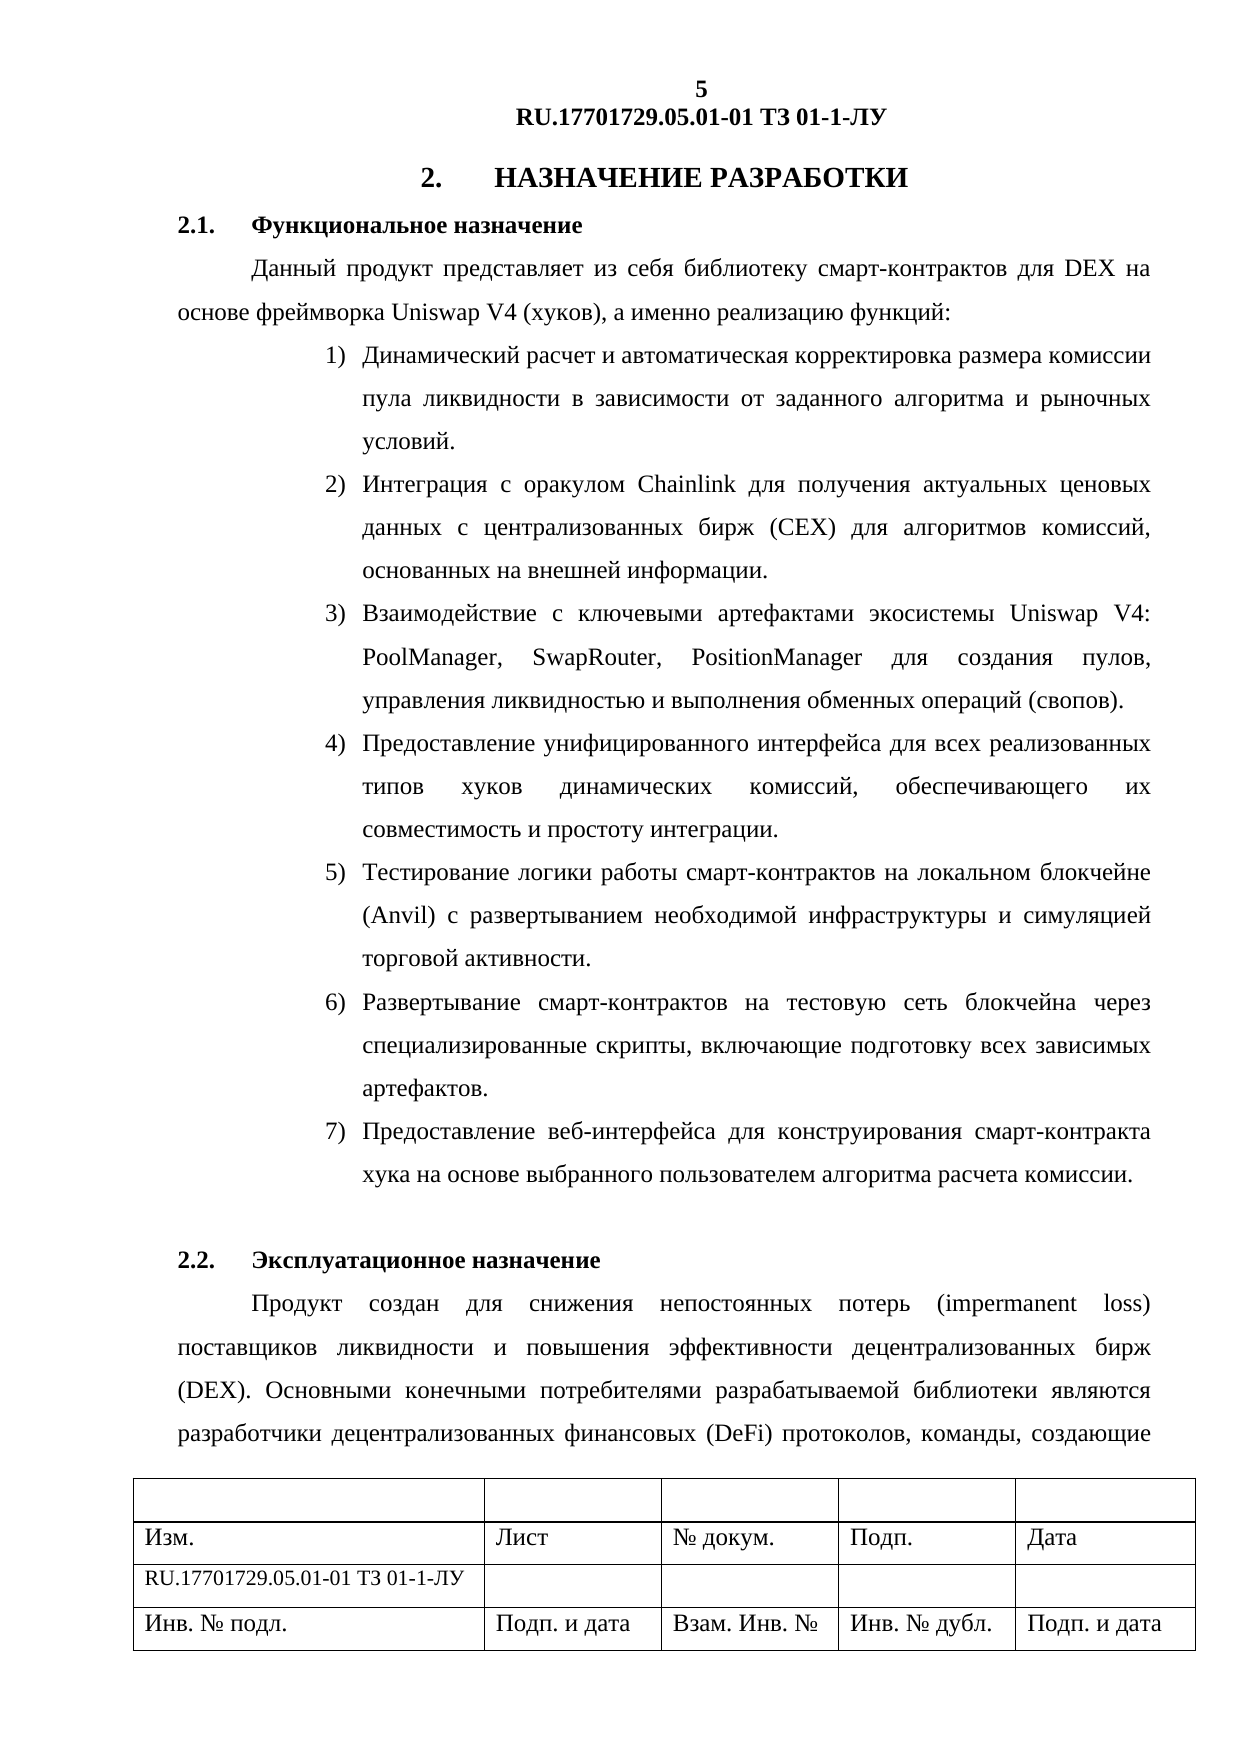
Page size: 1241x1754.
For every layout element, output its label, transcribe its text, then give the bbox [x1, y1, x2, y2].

list Предоставление унифицированного интерфейса для всех реализованных типов хуков динамических комиссий, обеспечивающего их совместимость и простоту интеграции. [325, 728, 1152, 843]
list Тестирование логики работы смарт-контрактов на локальном блокчейне (Anvil) с развертыванием необходимой инфраструктуры и симуляцией торговой активности. [325, 857, 1152, 972]
subtitle Функциональное назначение [177, 210, 1152, 239]
list Интеграция с оракулом Chainlink для получения актуальных ценовых данных с централизованных бирж (CEX) для алгоритмов комиссий, основанных на внешней информации. [325, 469, 1152, 584]
list Динамический расчет и автоматическая корректировка размера комиссии пула ликвидности в зависимости от заданного алгоритма и рыночных условий. [325, 340, 1152, 455]
list Взаимодействие с ключевыми артефактами экосистемы Uniswap V4: PoolManager, SwapRouter, PositionManager для создания пулов, управления ликвидностью и выполнения обменных операций (свопов). [325, 598, 1152, 713]
subtitle Эксплуатационное назначение [177, 1245, 1152, 1274]
subtitle НАЗНАЧЕНИЕ РАЗРАБОТКИ [177, 160, 1152, 193]
text Продукт создан для снижения непостоянных потерь (impermanent loss) поставщиков ликвидности и повышения эффективности децентрализованных бирж (DEX). Основными конечными потребителями разрабатываемой библиотеки являются разработчики децентрализованных финансовых (DeFi) протоколов, команды, создающие [177, 1288, 1152, 1447]
text Данный продукт представляет из себя библиотеку смарт-контрактов для DEX на основе фреймворка Uniswap V4 (хуков), а именно реализацию функций: [177, 253, 1152, 325]
list Развертывание смарт-контрактов на тестовую сеть блокчейна через специализированные скрипты, включающие подготовку всех зависимых артефактов. [325, 987, 1152, 1102]
list Предоставление веб-интерфейса для конструирования смарт-контракта хука на основе выбранного пользователем алгоритма расчета комиссии. [325, 1116, 1152, 1188]
